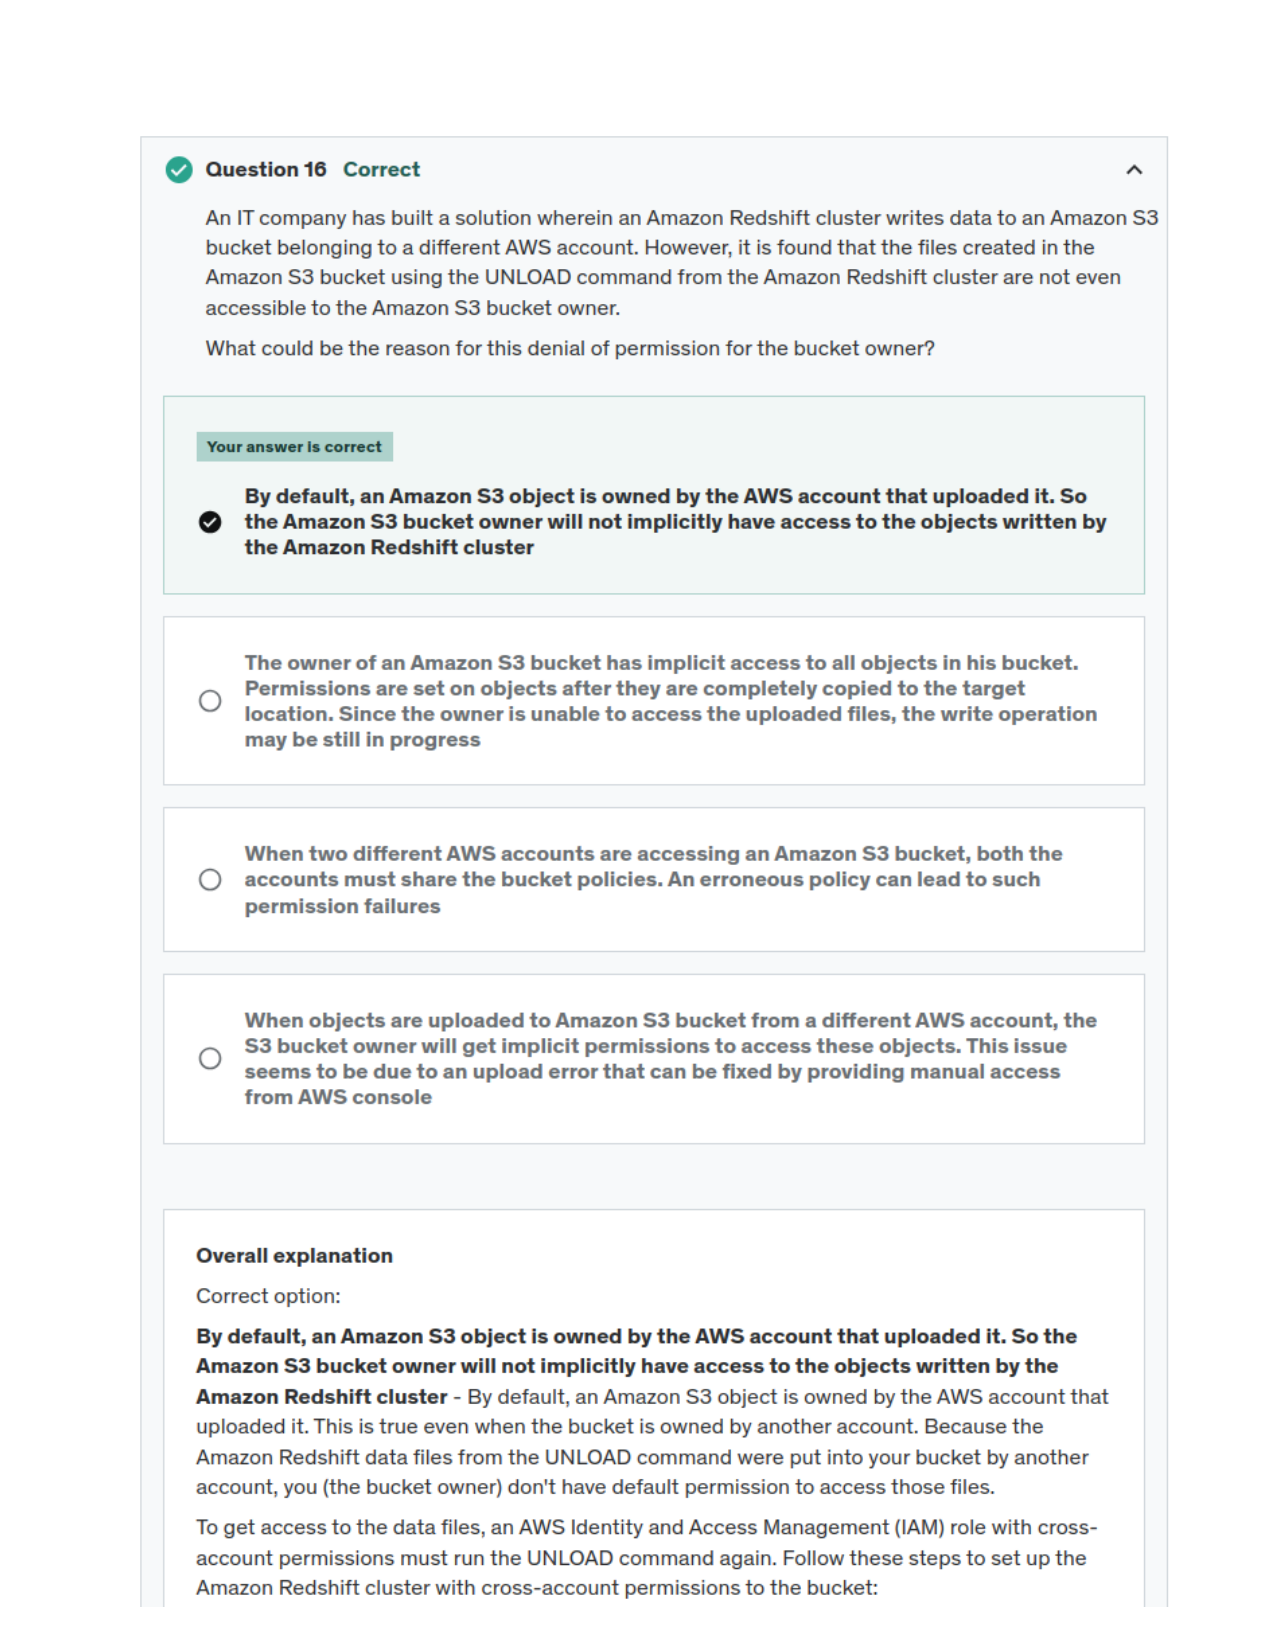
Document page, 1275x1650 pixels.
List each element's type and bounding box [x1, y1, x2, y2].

picture [135, 135, 1175, 1607]
